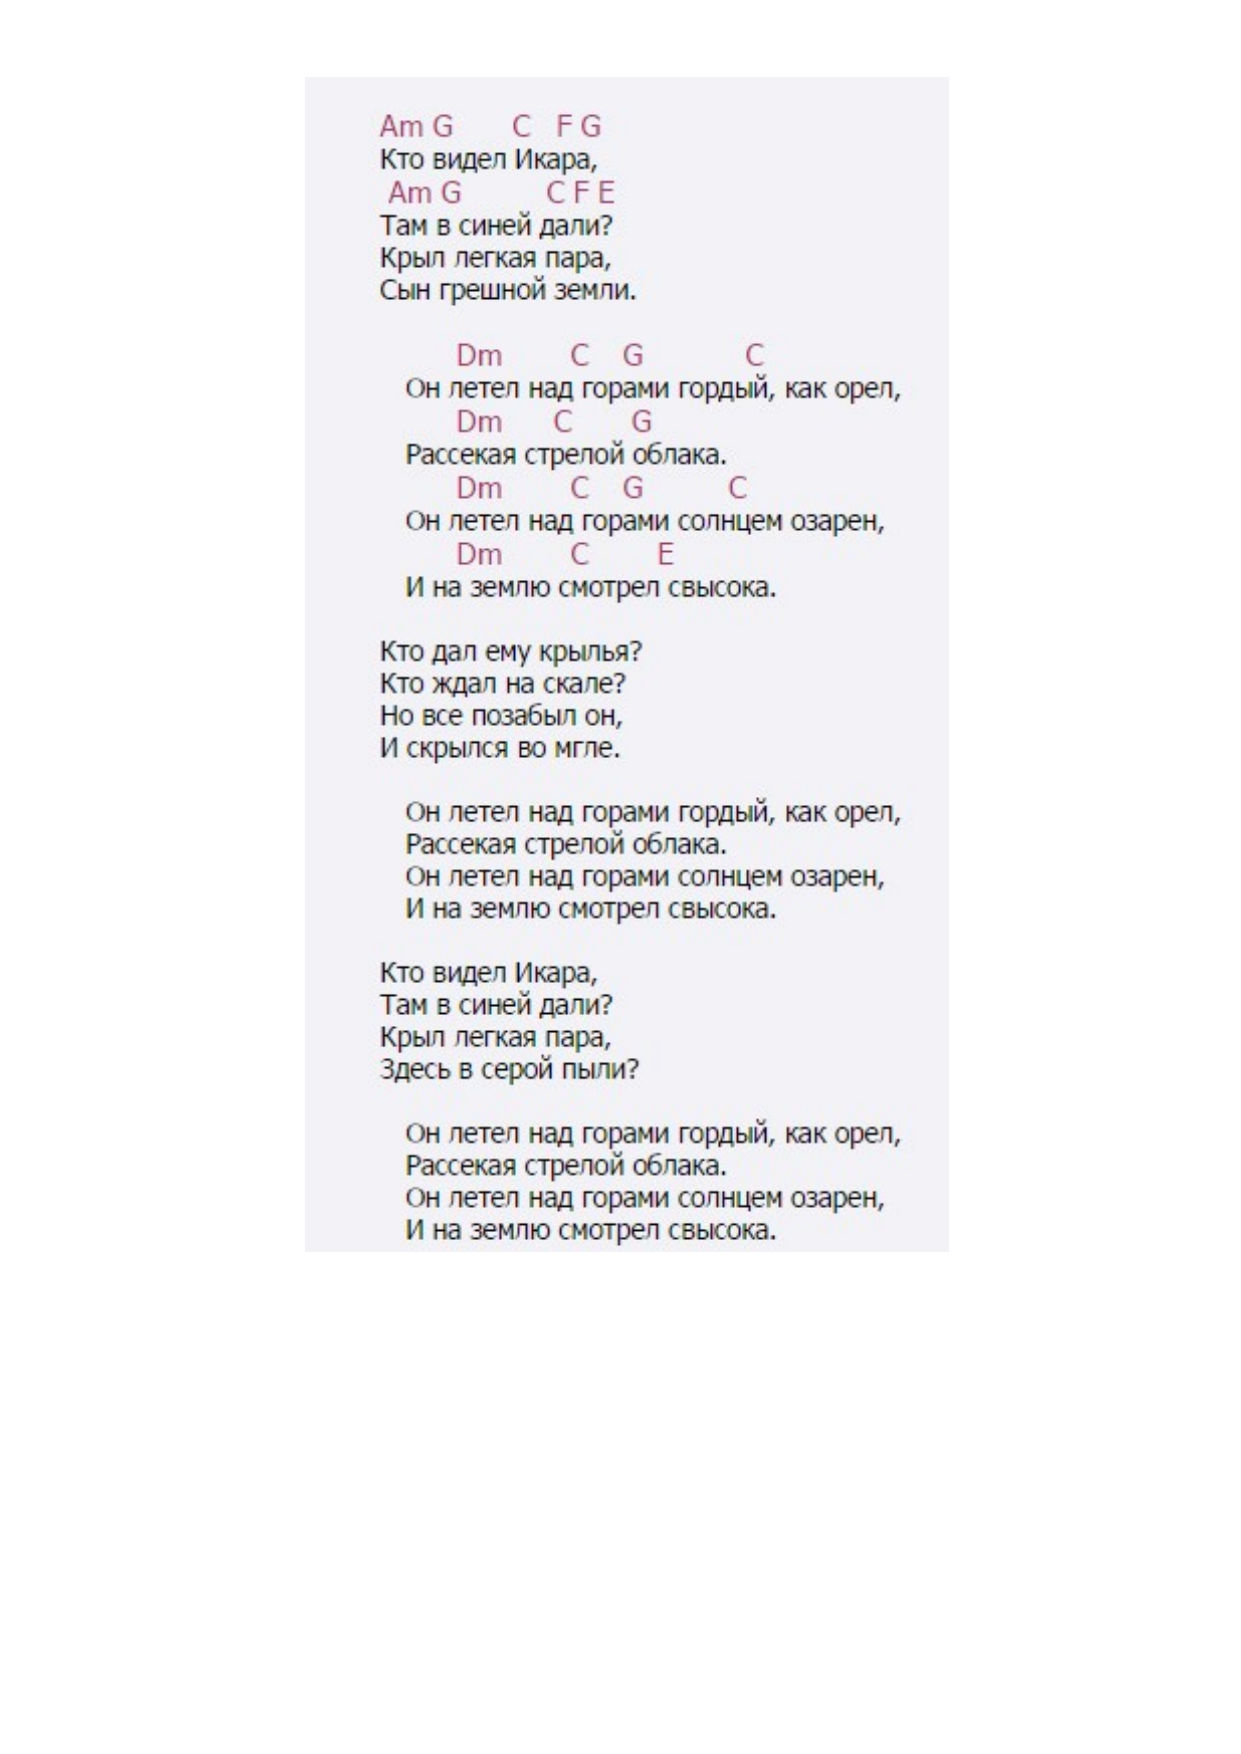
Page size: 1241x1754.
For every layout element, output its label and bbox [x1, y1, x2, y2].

picture [305, 77, 950, 1252]
